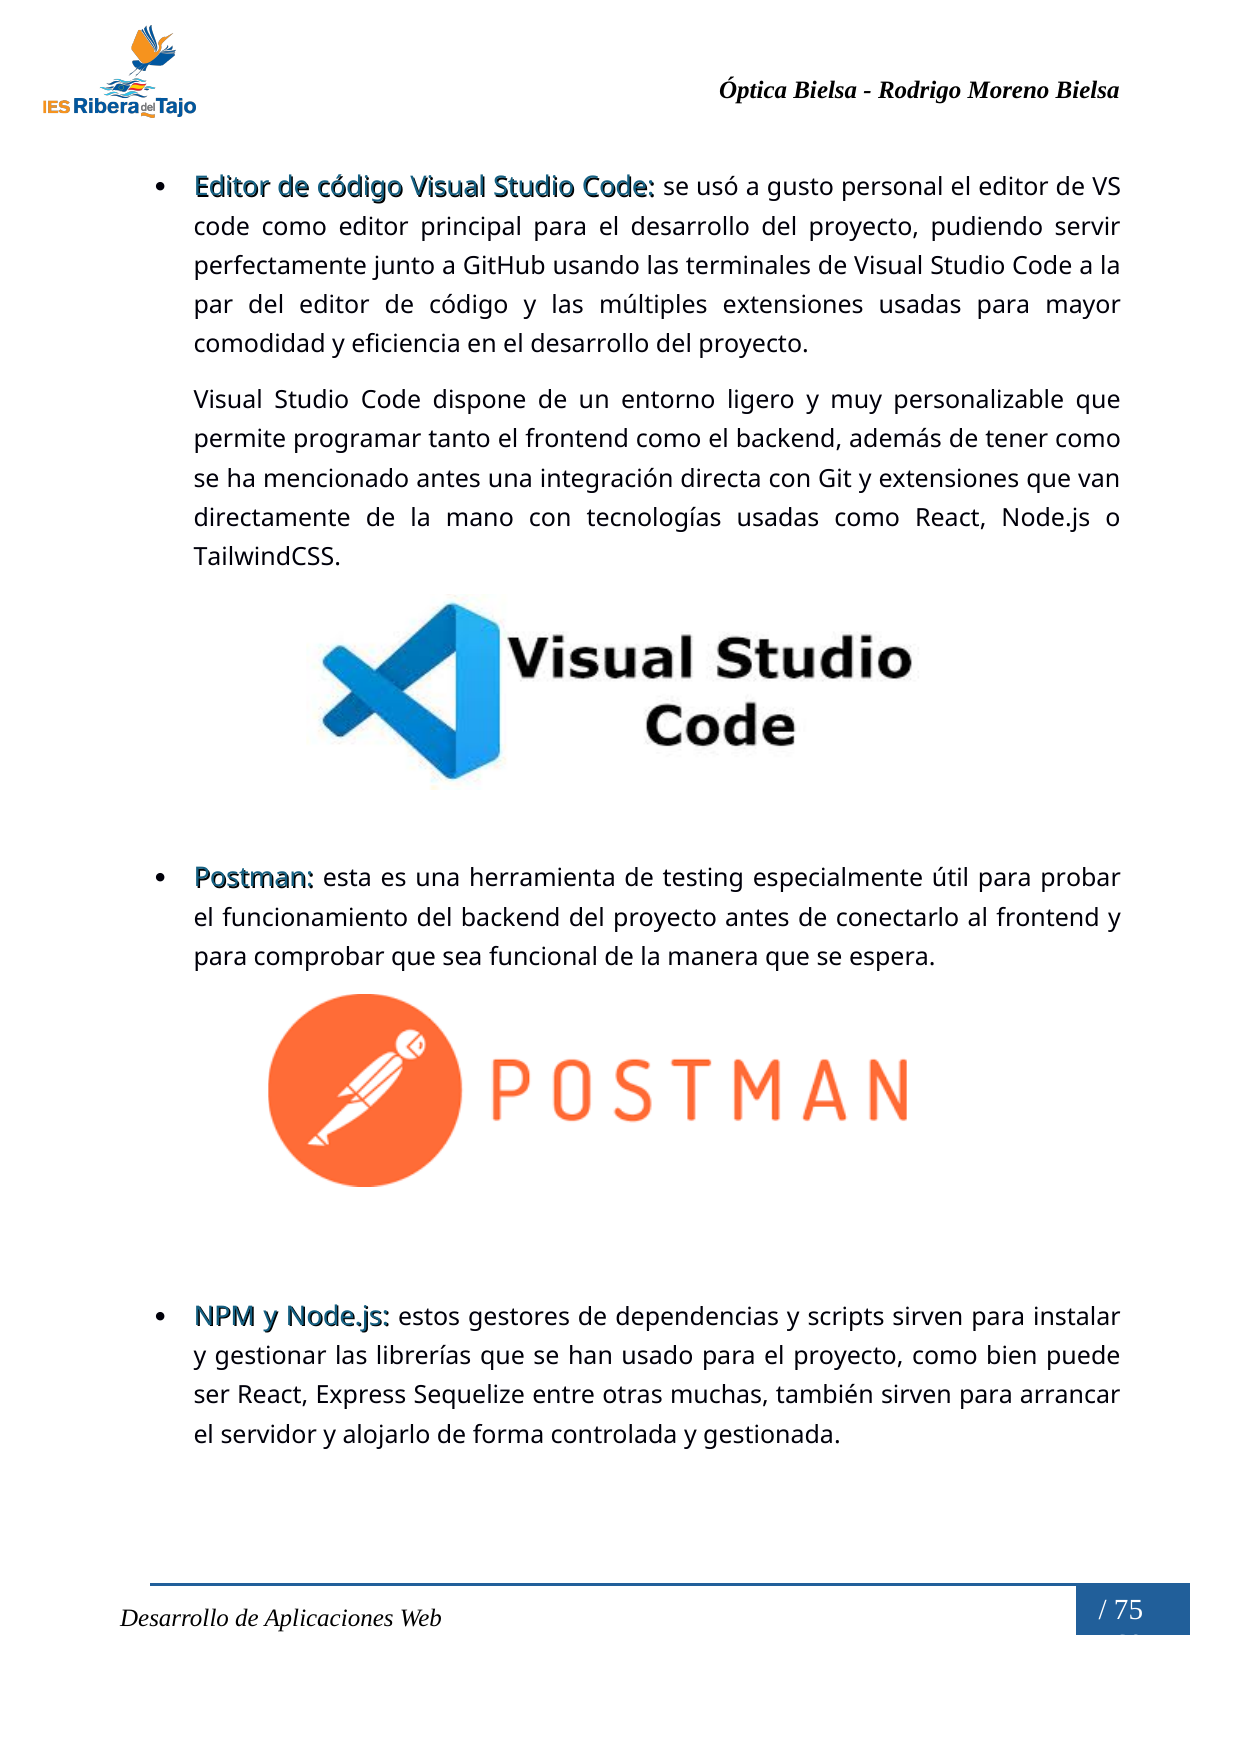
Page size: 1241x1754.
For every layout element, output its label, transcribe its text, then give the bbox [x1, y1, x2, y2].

list Editor de código Visual Studio Code: se usó a gusto personal el editor de VS code como editor principal para el desarrollo del proyecto, pudiendo servir perfectamente junto a GitHub usando las terminales de Visual Studio Code a la par del editor de código y las múltiples extensiones usadas para mayor comodidad y eficiencia en el desarrollo del proyecto. [156, 167, 1122, 360]
list NPM y Node.js: estos gestores de dependencias y scripts sirven para instalar y gestionar las librerías que se han usado para el proyecto, como bien puede ser React, Express Sequelize entre otras muchas, también sirven para arrancar el servidor y alojarlo de forma controlada y gestionada. [156, 1296, 1122, 1450]
list Visual Studio Code dispone de un entorno ligero y muy personalizable que permite programar tanto el frontend como el backend, además de tener como se ha mencionado antes una integración directa con Git y extensiones que van directamente de la mano con tecnologías usadas como React, Node.js o TailwindCSS. [193, 382, 1122, 573]
list Postman: esta es una herramienta de testing especialmente útil para probar el funcionamiento del backend del proyecto antes de conectarlo al frontend y para comprobar que sea funcional de la manera que se espera. [156, 858, 1122, 973]
